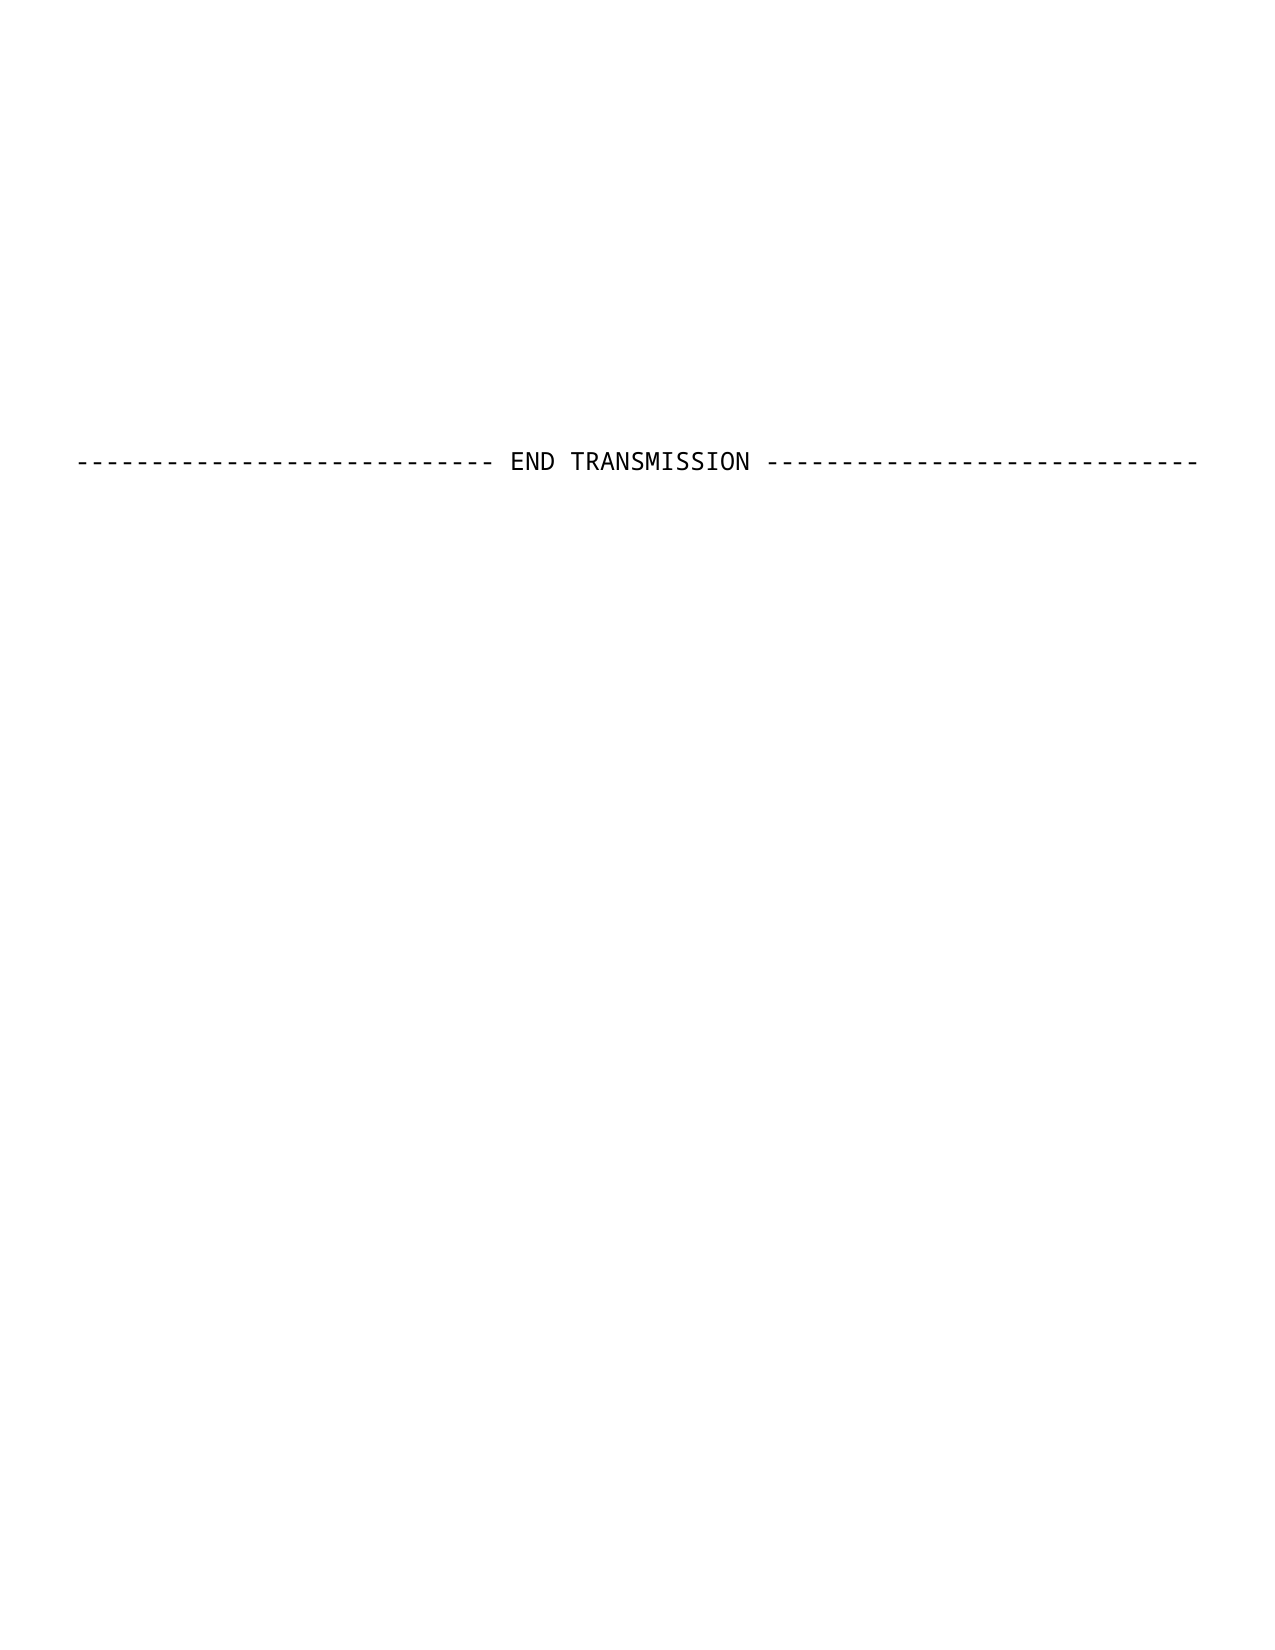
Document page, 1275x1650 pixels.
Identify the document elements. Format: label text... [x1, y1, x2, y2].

text ---------------------------- END TRANSMISSION ----------------------------- [75, 382, 1200, 478]
